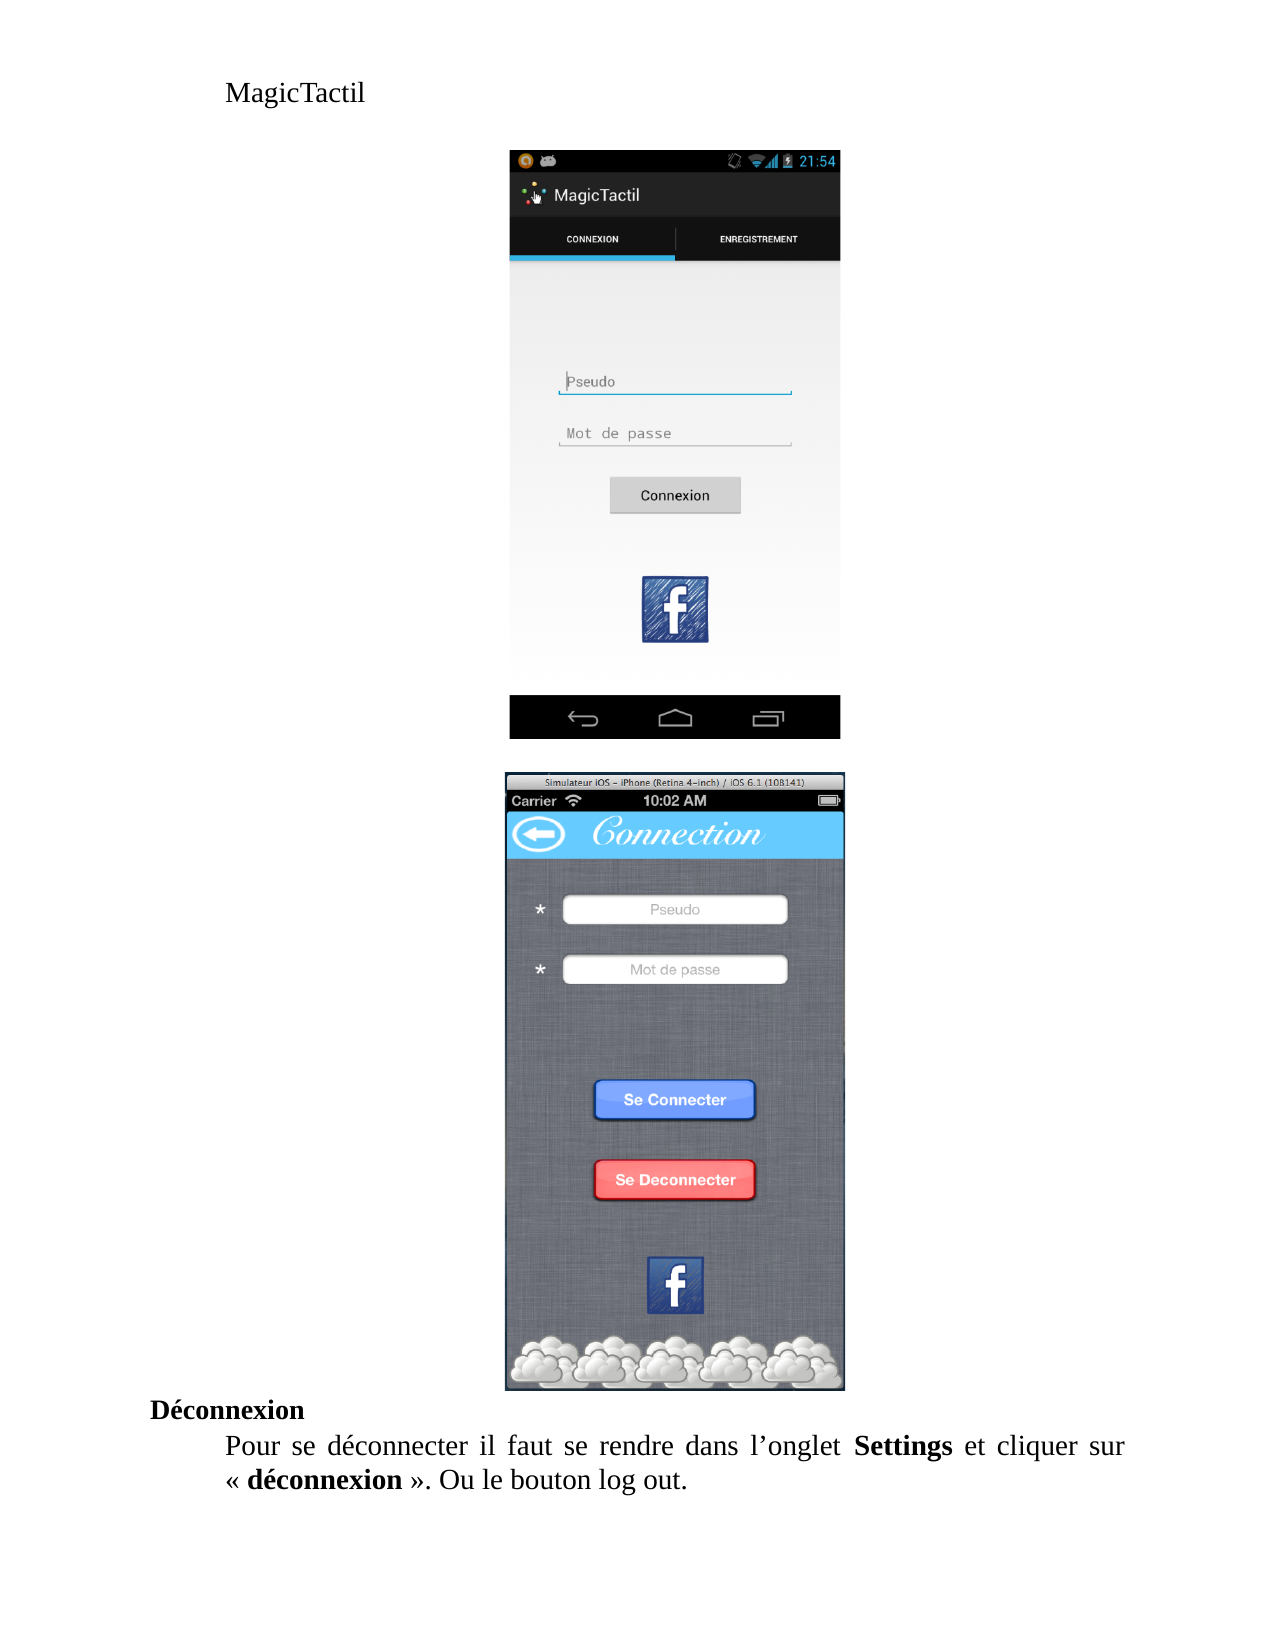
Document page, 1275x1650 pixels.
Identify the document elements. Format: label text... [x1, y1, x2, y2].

text Pour se déconnecter il faut se rendre dans l’onglet Settings et cliquer sur « déconnexion ». Ou le bouton log out. [225, 1428, 1125, 1496]
picture [504, 772, 846, 1391]
picture [509, 150, 841, 739]
subtitle Déconnexion [150, 1393, 1125, 1426]
